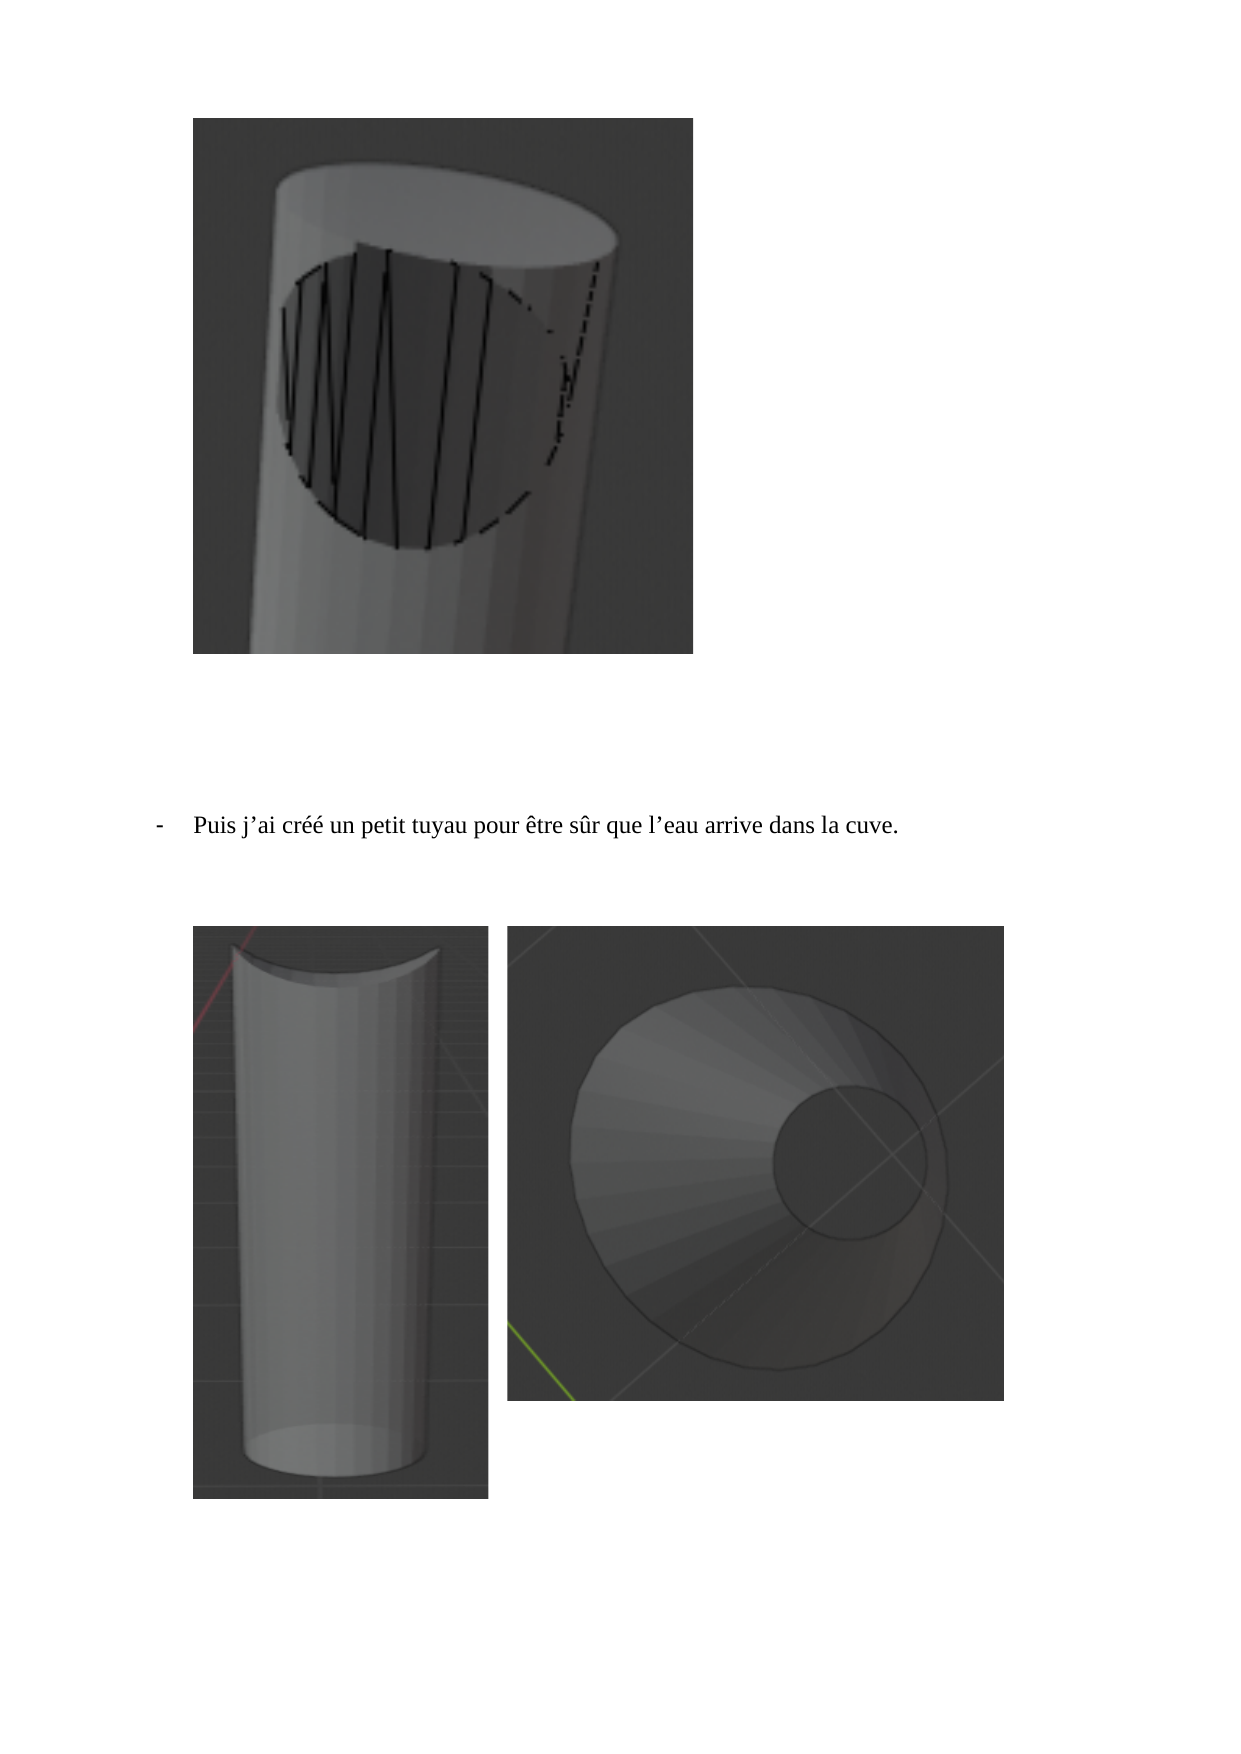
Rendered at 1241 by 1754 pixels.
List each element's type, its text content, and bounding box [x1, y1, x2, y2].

list Puis j’ai créé un petit tuyau pour être sûr que l’eau arrive dans la cuve. [156, 807, 1122, 841]
